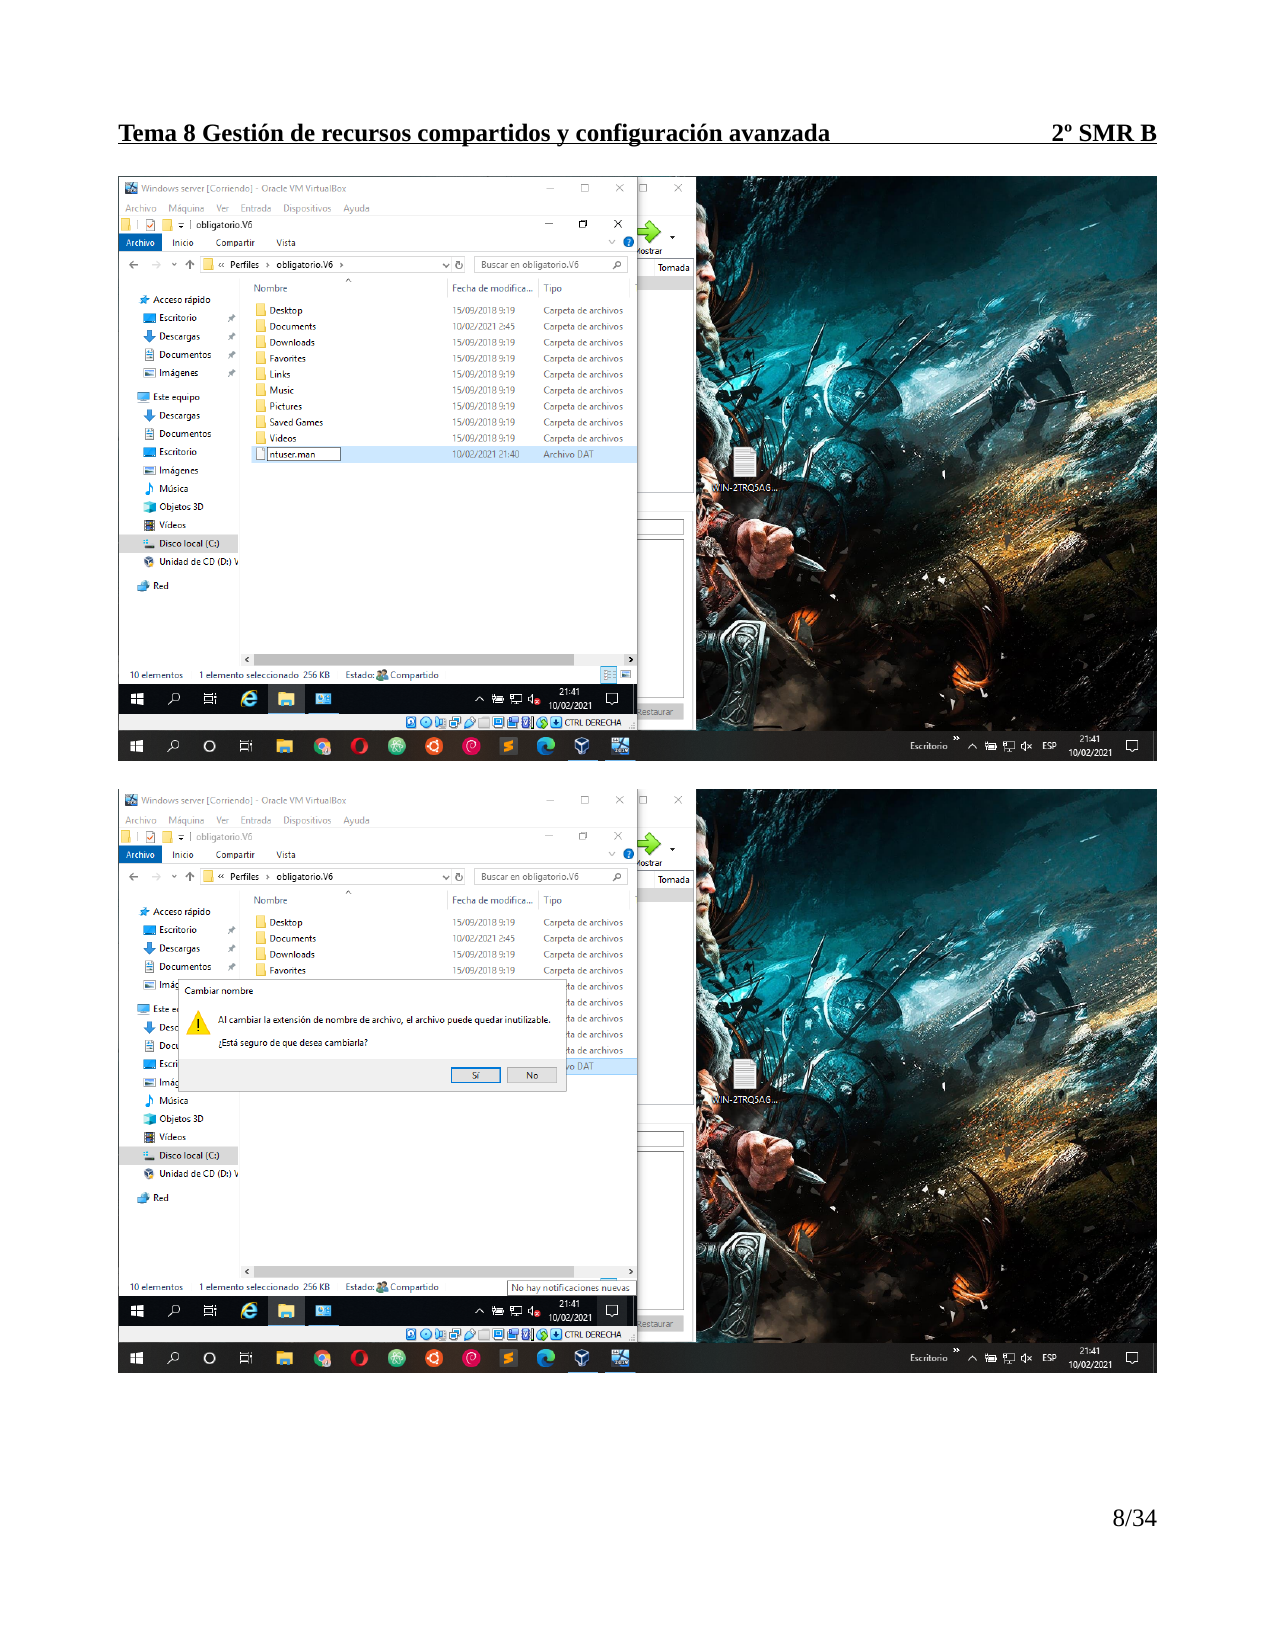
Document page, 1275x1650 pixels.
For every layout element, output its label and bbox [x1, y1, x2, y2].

picture [118, 176, 1157, 761]
picture [118, 789, 1157, 1373]
